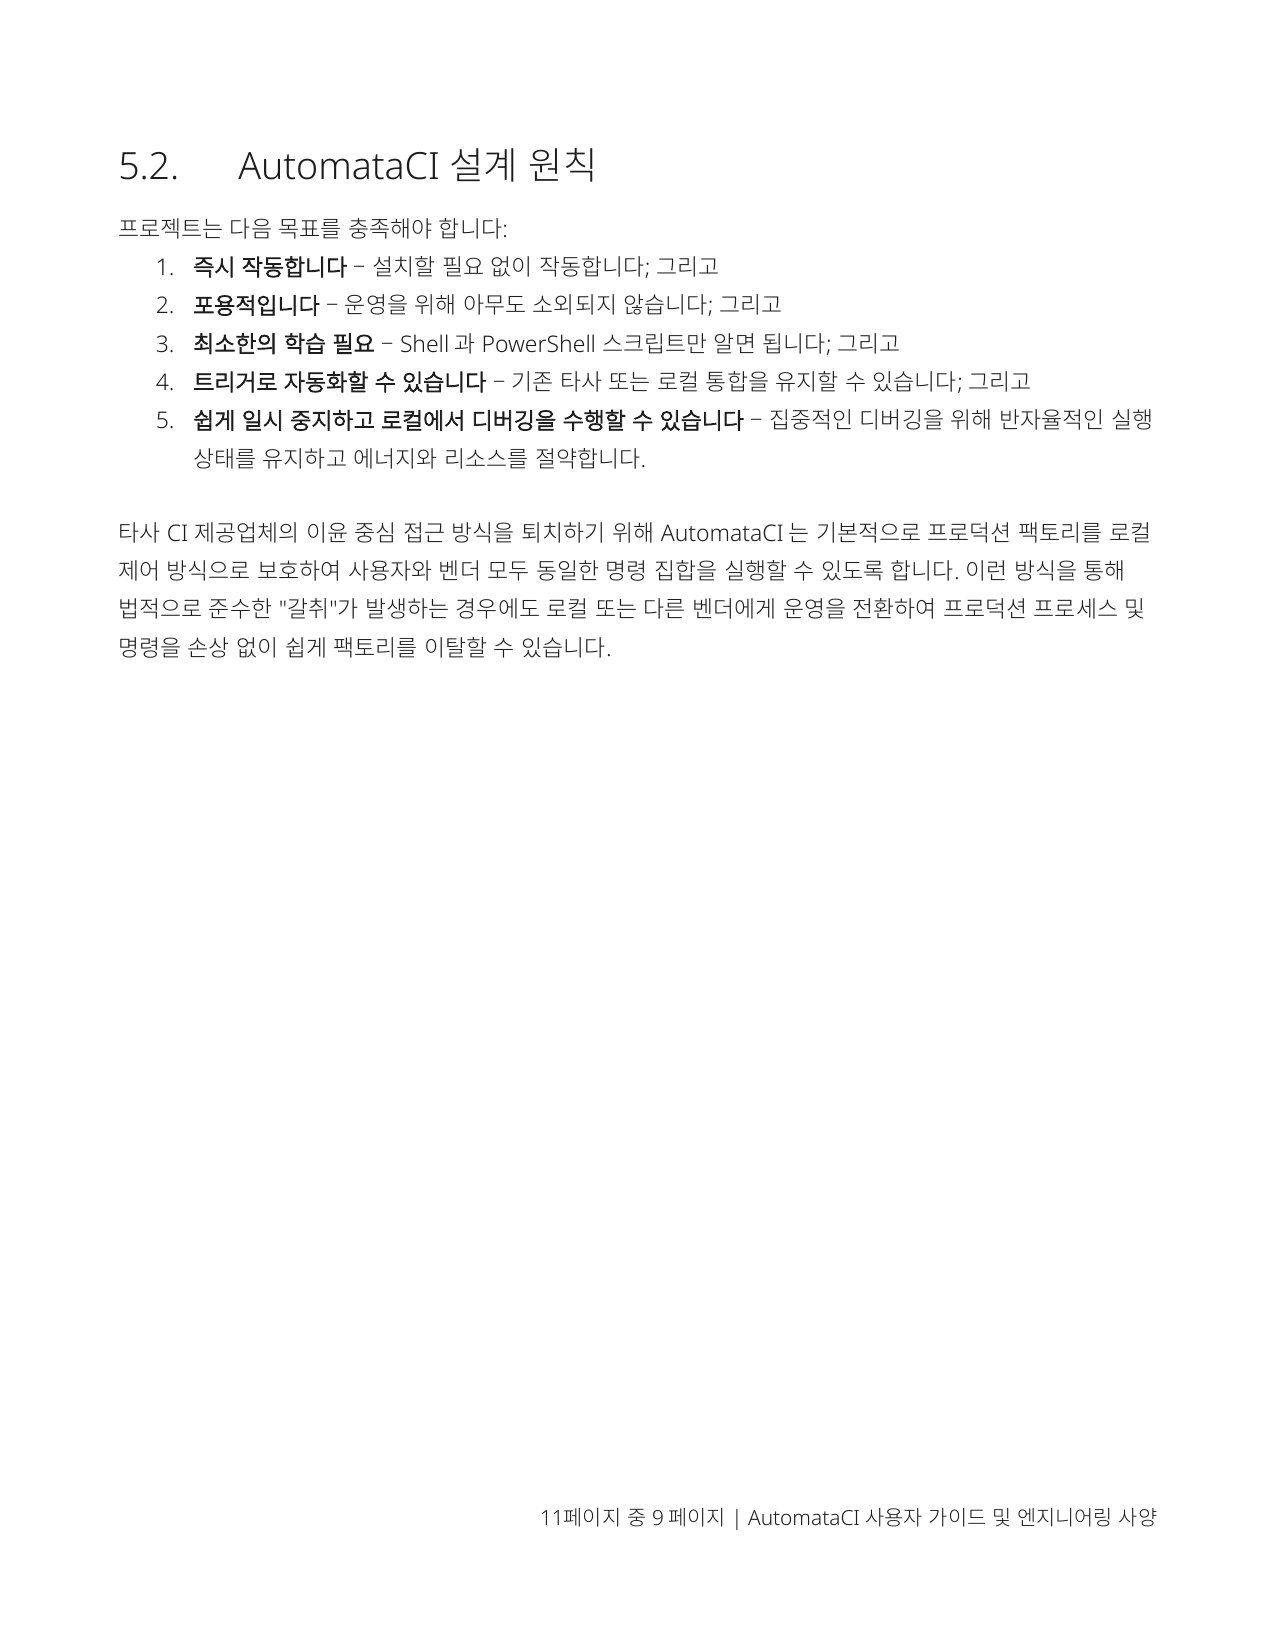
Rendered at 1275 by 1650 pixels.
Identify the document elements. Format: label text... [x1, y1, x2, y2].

text 프로젝트는 다음 목표를 충족해야 합니다: [118, 211, 1157, 244]
list 쉽게 일시 중지하고 로컬에서 디버깅을 수행할 수 있습니다 – 집중적인 디버깅을 위해 반자율적인 실행 상태를 유지하고 에너지와 리소스를 절약합니다. [156, 402, 1157, 474]
list 최소한의 학습 필요 – Shell과 PowerShell 스크립트만 알면 됩니다; 그리고 [156, 326, 1157, 359]
text 타사 CI 제공업체의 이윤 중심 접근 방식을 퇴치하기 위해 AutomataCI는 기본적으로 프로덕션 팩토리를 로컬 제어 방식으로 보호하여 사용자와 벤더 모두 동일한 명령 집합을 실행할 수 있도록 합니다. 이런 방식을 통해 법적으로 준수한 "갈취"가 발생하는 경우에도 로컬 또는 다른 벤더에게 운영을 전환하여 프로덕션 프로세스 및 명령을 손상 없이 쉽게 팩토리를 이탈할 수 있습니다. [118, 515, 1157, 663]
list 포용적입니다 – 운영을 위해 아무도 소외되지 않습니다; 그리고 [156, 287, 1157, 321]
subtitle AutomataCI 설계 원칙 [118, 136, 1157, 191]
list 즉시 작동합니다 – 설치할 필요 없이 작동합니다; 그리고 [156, 249, 1157, 282]
list 트리거로 자동화할 수 있습니다 – 기존 타사 또는 로컬 통합을 유지할 수 있습니다; 그리고 [156, 364, 1157, 397]
